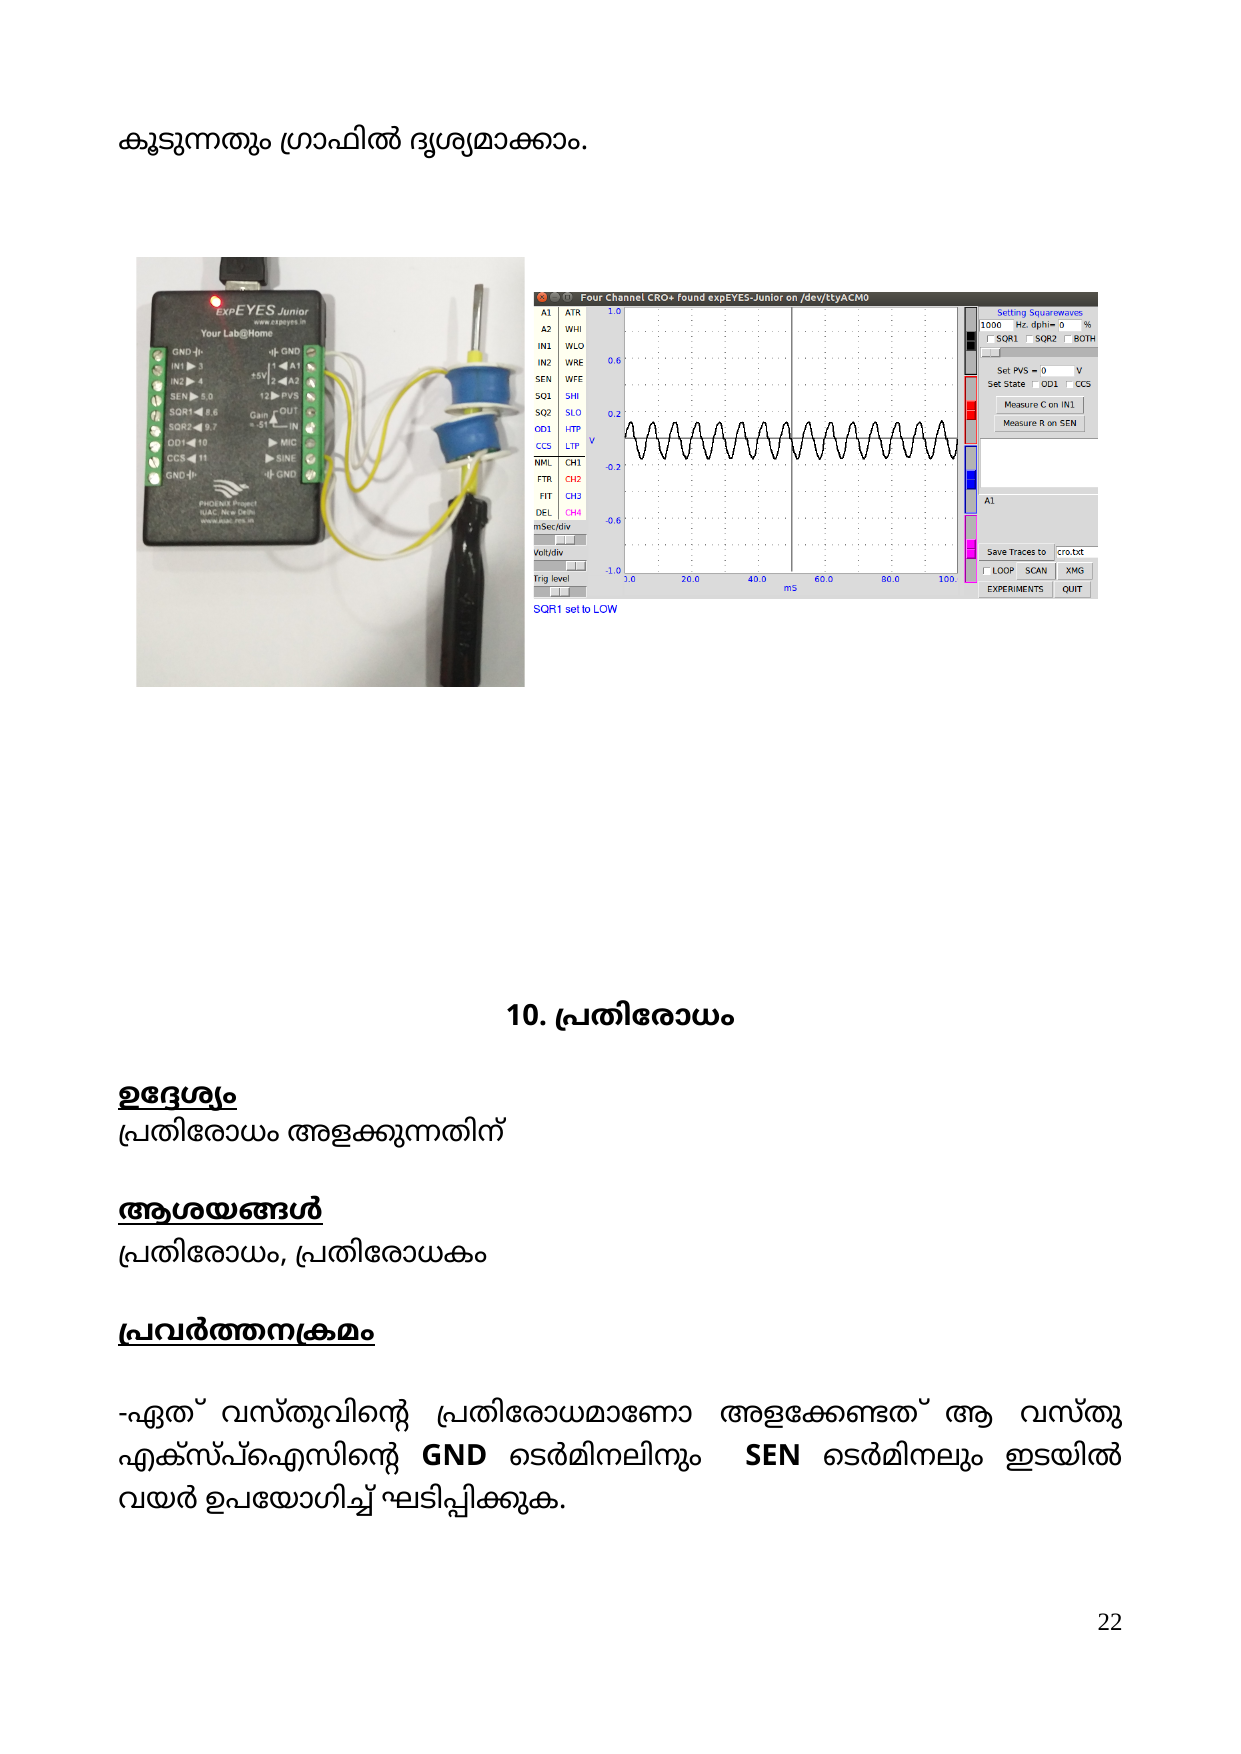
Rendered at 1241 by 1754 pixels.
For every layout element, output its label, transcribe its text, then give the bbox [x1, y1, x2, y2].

picture [533, 292, 1098, 616]
text പ്രതിരോധം അളക്കുന്നതിന് [118, 1115, 1122, 1153]
text പ്രതിരോധം, പ്രതിരോധകം [118, 1231, 1122, 1274]
text കൂടുന്നതും ഗ്രാഫില്‍ ദൃശ്യമാക്കാം. [118, 118, 1122, 161]
text 10. പ്രതിരോധം [118, 994, 1122, 1038]
text പ്രവർത്തനക്രമം [118, 1314, 1122, 1352]
text ആശയങ്ങൾ [118, 1193, 1122, 1231]
text -ഏത് വസ്തുവിന്റെ പ്രതിരോധമാണോ അളക്കേണ്ടത് ആ വസ്തു എക്സ്പ്ഐസിന്റെ GND ടെർമിനലിനും SEN ടെർമിനലും ഇടയിൽ വയർ ഉപയോഗിച്ച് ഘടിപ്പിക്കുക. [118, 1391, 1122, 1521]
picture [168, 536, 399, 664]
text ഉദ്ദേശ്യം [118, 1077, 1122, 1115]
